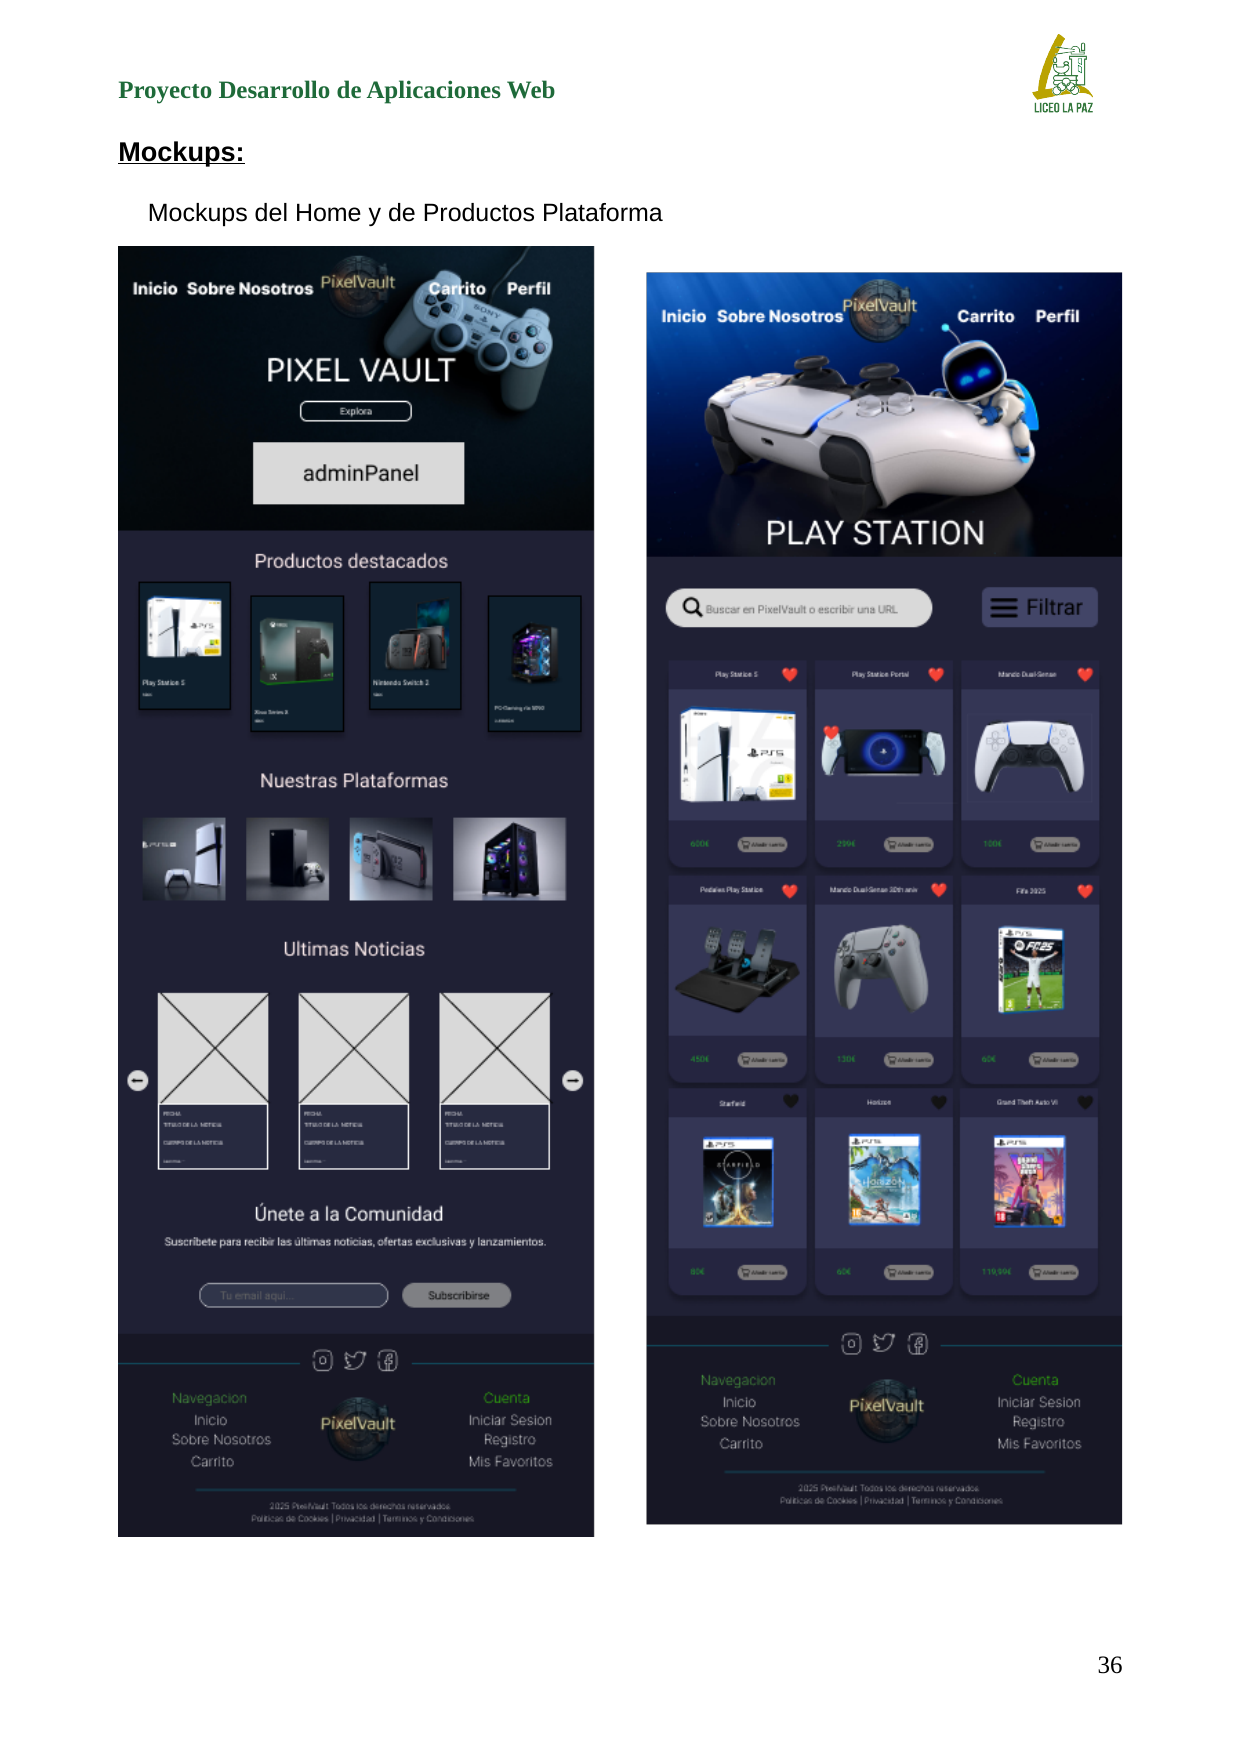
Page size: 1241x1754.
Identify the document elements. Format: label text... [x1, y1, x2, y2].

subtitle Mockups: [118, 136, 1122, 167]
text Mockups del Home y de Productos Plataforma [118, 198, 1122, 227]
picture [118, 246, 1123, 1537]
picture [1025, 26, 1100, 121]
